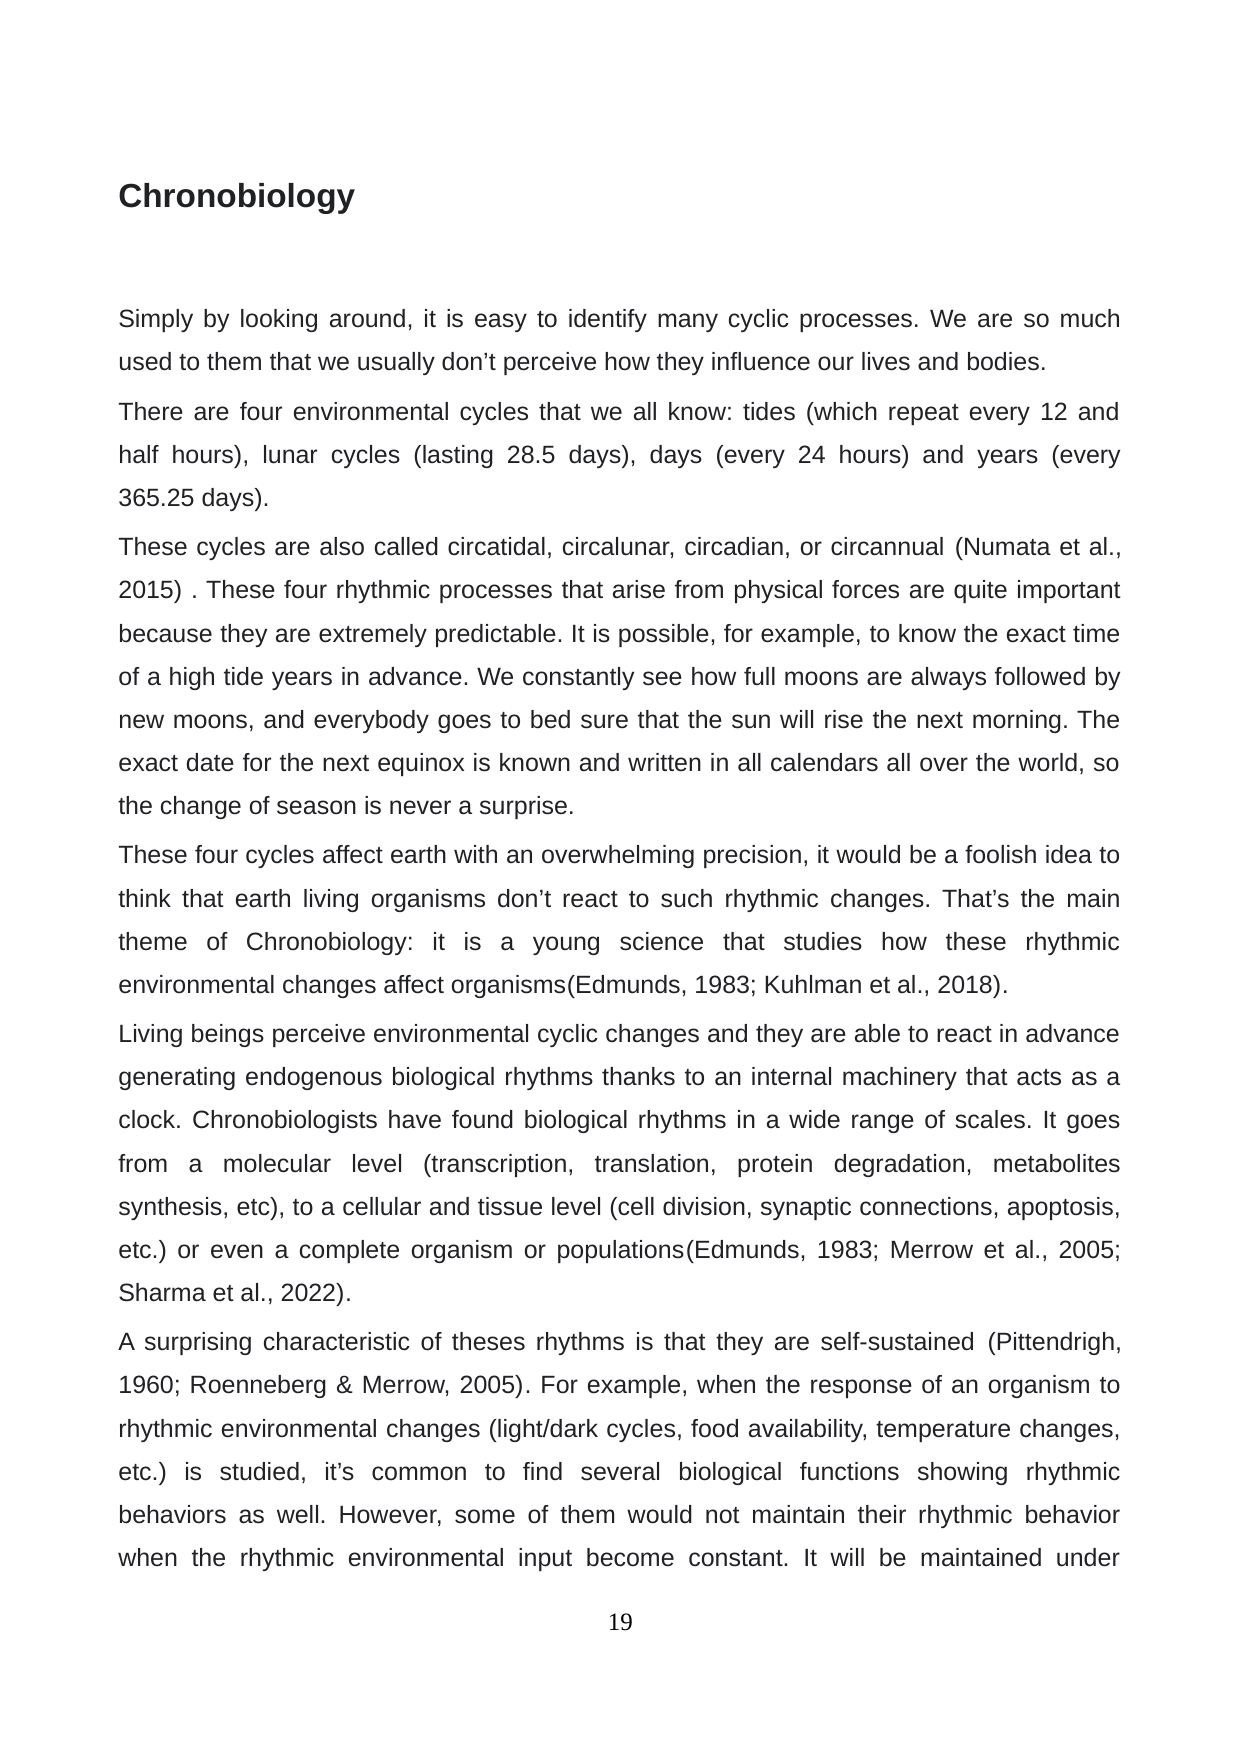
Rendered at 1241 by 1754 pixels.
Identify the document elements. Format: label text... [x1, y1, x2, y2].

text Living beings perceive environmental cyclic changes and they are able to react in advance generating endogenous biological rhythms thanks to an internal machinery that acts as a clock. Chronobiologists have found biological rhythms in a wide range of scales. It goes from a molecular level (transcription, translation, protein degradation, metabolites synthesis, etc), to a cellular and tissue level (cell division, synaptic connections, apoptosis, etc.) or even a complete organism or populations(Edmunds, 1983; Merrow et al., 2005; Sharma et al., 2022)⁠. [118, 1019, 1122, 1307]
subtitle Chronobiology [118, 176, 1122, 215]
text A surprising characteristic of theses rhythms is that they are self-sustained (Pittendrigh, 1960; Roenneberg & Merrow, 2005)⁠. For example, when the response of an organism to rhythmic environmental changes (light/dark cycles, food availability, temperature changes, etc.) is studied, it’s common to find several biological functions showing rhythmic behaviors as well. However, some of them would not maintain their rhythmic behavior when the rhythmic environmental input become constant. It will be maintained under [118, 1327, 1122, 1572]
text There are four environmental cycles that we all know: tides (which repeat every 12 and half hours), lunar cycles (lasting 28.5 days), days (every 24 hours) and years (every 365.25 days). [118, 397, 1122, 512]
text Simply by looking around, it is easy to identify many cyclic processes. We are so much used to them that we usually don’t perceive how they influence our lives and bodies. [118, 304, 1122, 376]
text These cycles are also called circatidal, circalunar, circadian, or circannual (Numata et al., 2015)⁠ . These four rhythmic processes that arise from physical forces are quite important because they are extremely predictable. It is possible, for example, to know the exact time of a high tide years in advance. We constantly see how full moons are always followed by new moons, and everybody goes to bed sure that the sun will rise the next morning. The exact date for the next equinox is known and written in all calendars all over the world, so the change of season is never a surprise. [118, 532, 1122, 820]
text These four cycles affect earth with an overwhelming precision, it would be a foolish idea to think that earth living organisms don’t react to such rhythmic changes. That’s the main theme of Chronobiology: it is a young science that studies how these rhythmic environmental changes affect organisms(Edmunds, 1983; Kuhlman et al., 2018)⁠. [118, 840, 1122, 998]
